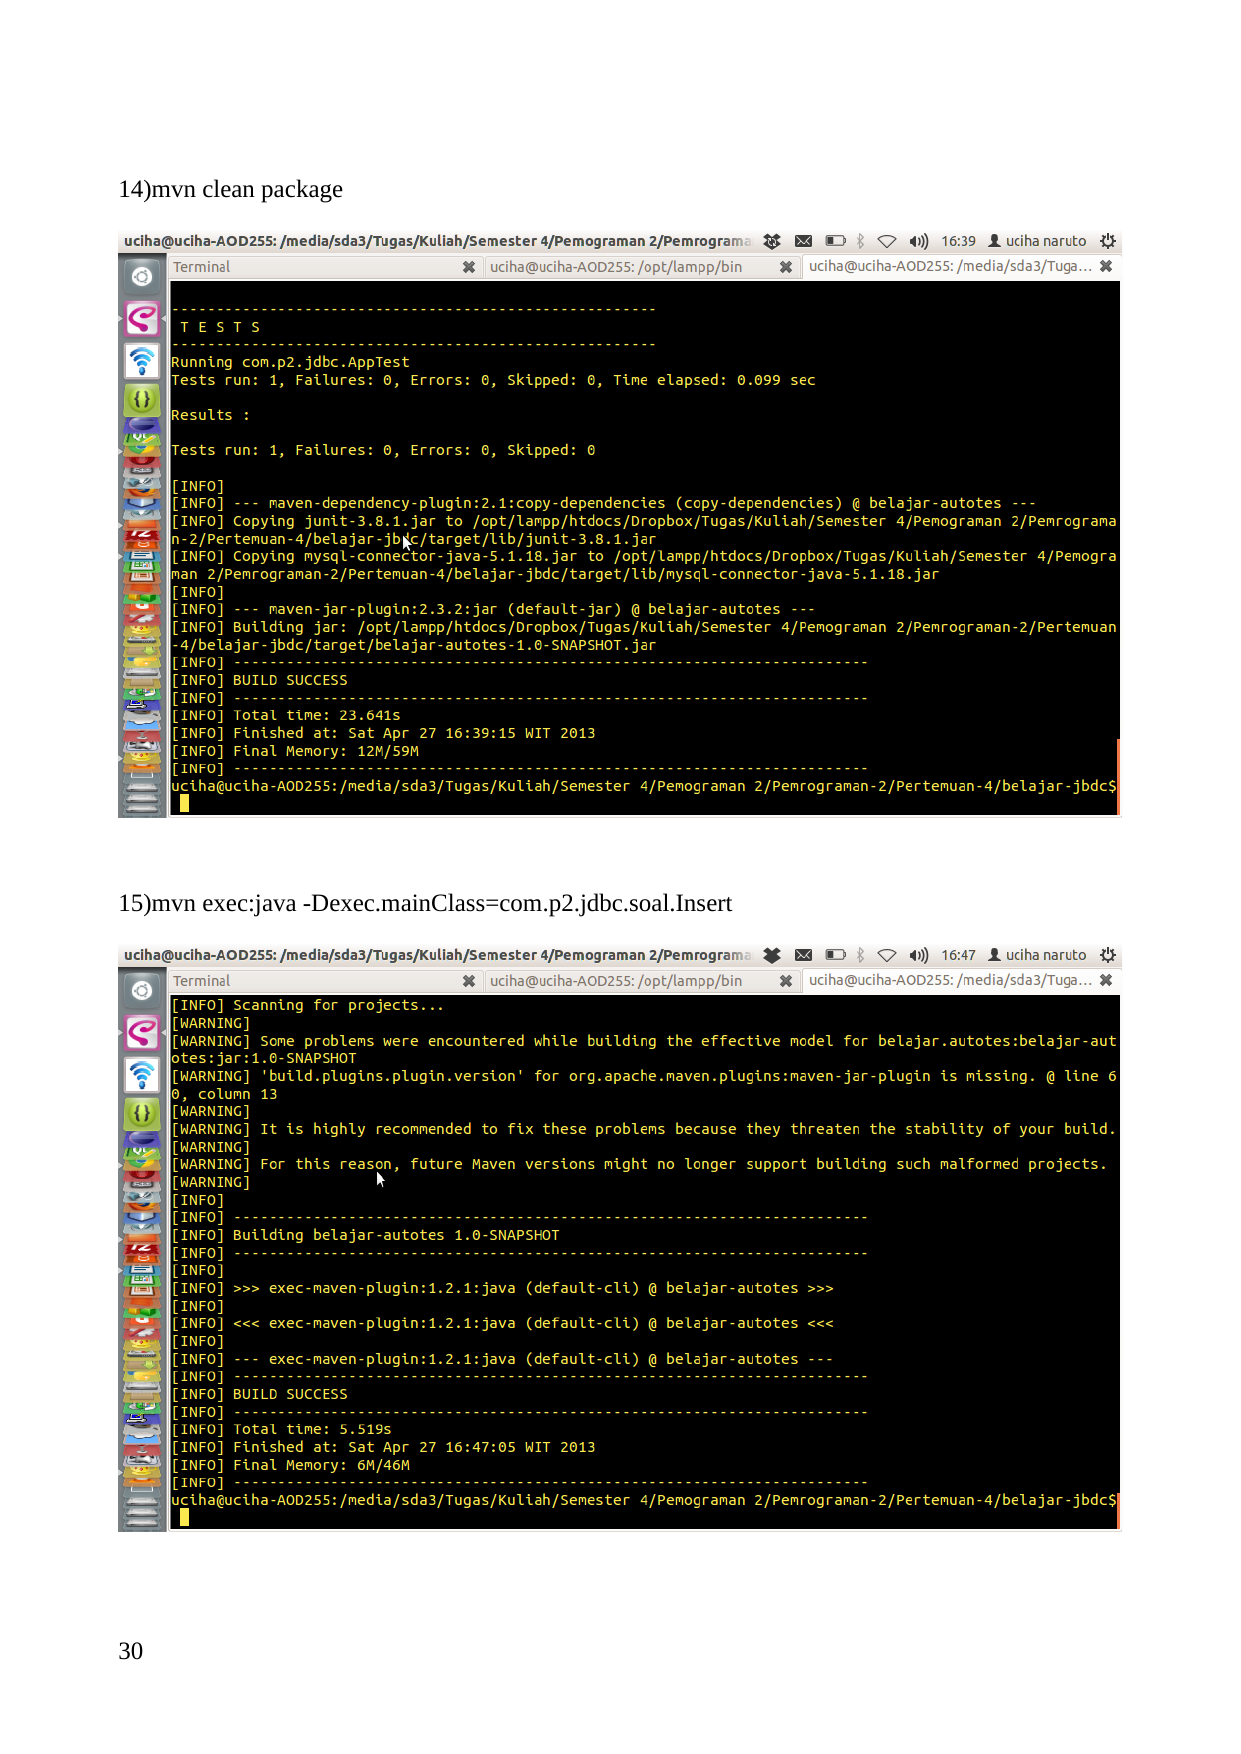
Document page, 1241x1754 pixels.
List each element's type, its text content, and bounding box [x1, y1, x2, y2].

picture [118, 943, 1123, 1532]
picture [118, 229, 1123, 818]
list mvn clean package [118, 174, 1122, 202]
list mvn exec:java -Dexec.mainClass=com.p2.jdbc.soal.Insert [118, 888, 1122, 916]
